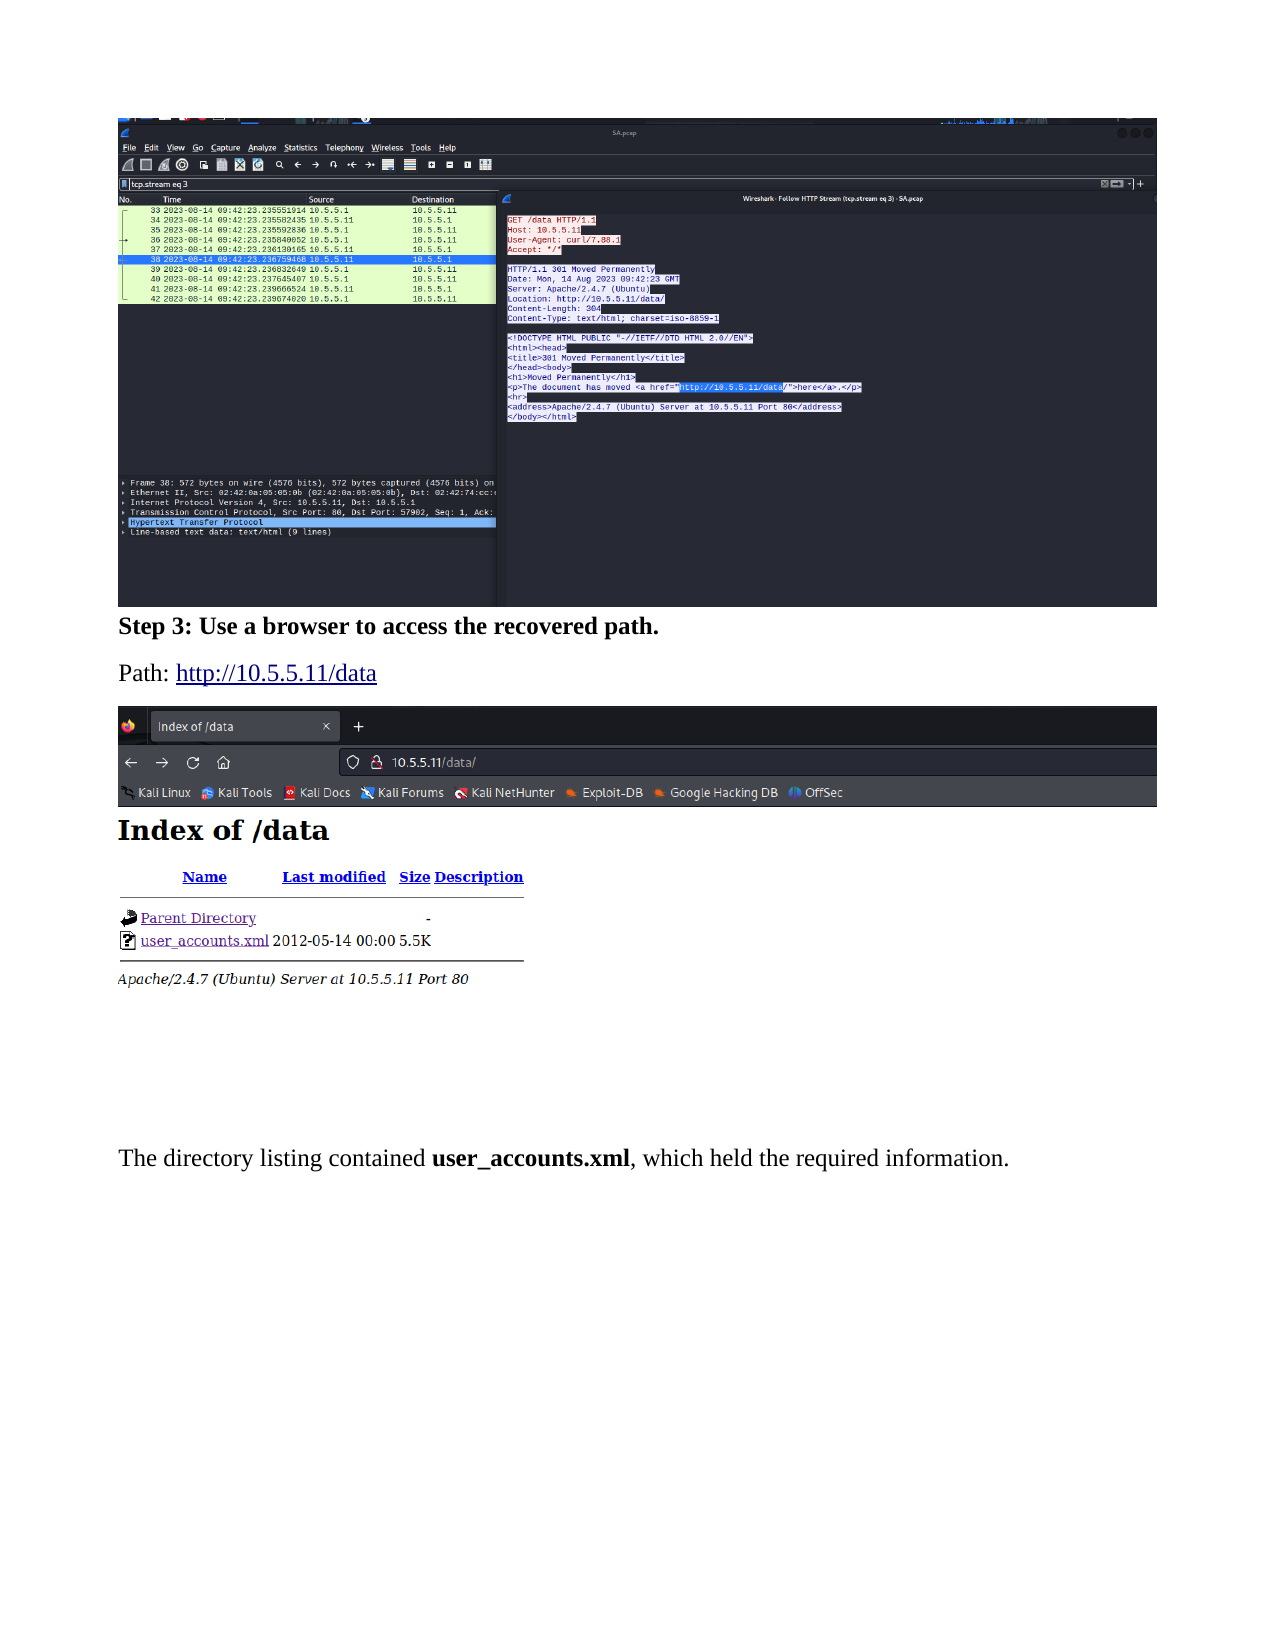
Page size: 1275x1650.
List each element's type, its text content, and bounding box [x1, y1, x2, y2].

text The directory listing contained user_accounts.xml, which held the required information. [118, 1139, 1157, 1172]
text Path: http://10.5.5.11/data [118, 658, 1157, 687]
text Step 3: Use a browser to access the recovered path. [118, 607, 1157, 639]
picture [118, 706, 1157, 1139]
picture [118, 118, 1157, 607]
